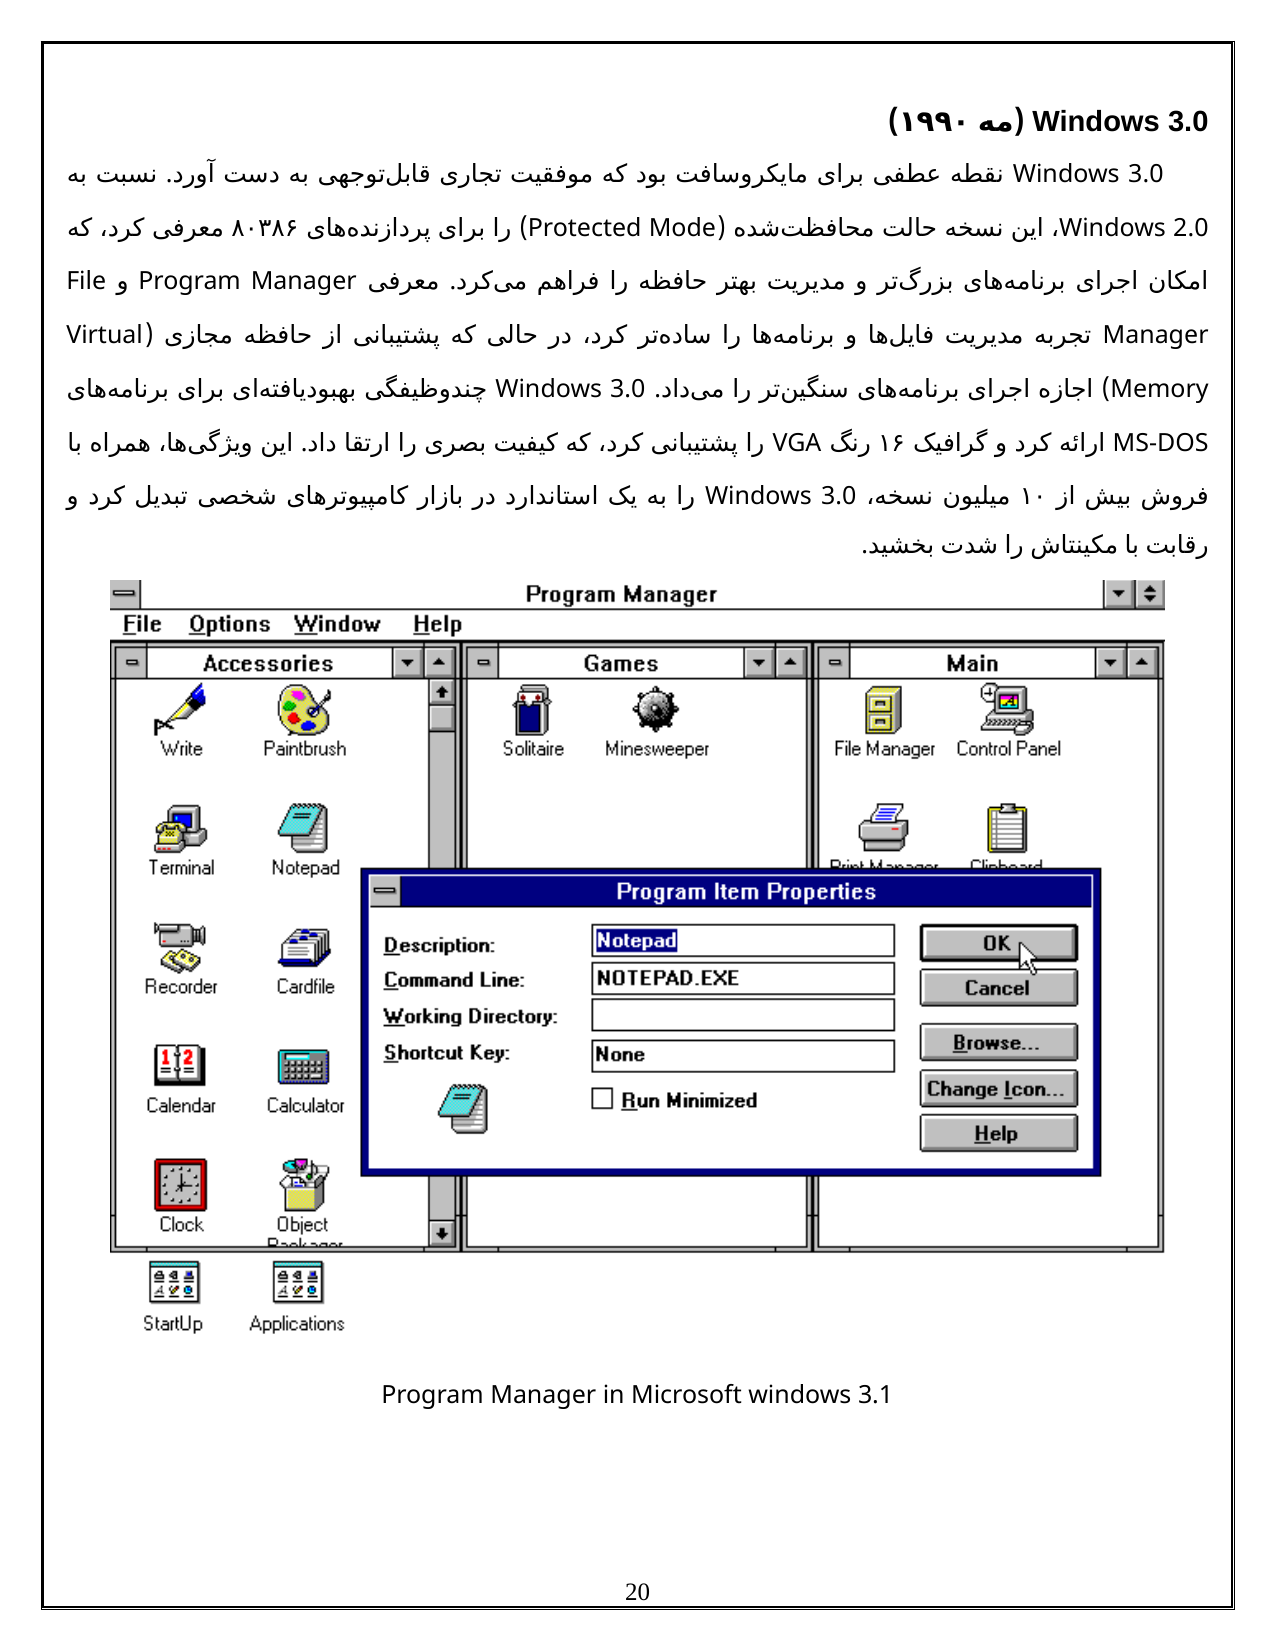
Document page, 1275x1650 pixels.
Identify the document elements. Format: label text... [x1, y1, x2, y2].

subtitle Windows 3.0 (مه ۱۹۹۰) [66, 104, 1209, 143]
text Program Manager in Microsoft windows 3.1 [66, 580, 1209, 1410]
picture [110, 580, 1165, 1372]
text Windows 3.0 نقطه عطفی برای مایکروسافت بود که موفقیت تجاری قابل‌توجهی به دست آورد. نسبت به Windows 2.0، این نسخه حالت محافظت‌شده (Protected Mode) را برای پردازنده‌های ۸۰۳۸۶ معرفی کرد، که امکان اجرای برنامه‌های بزرگ‌تر و مدیریت بهتر حافظه را فراهم می‌کرد. معرفی Program Manager و File Manager تجربه مدیریت فایل‌ها و برنامه‌ها را ساده‌تر کرد، در حالی که پشتیبانی از حافظه مجازی (Virtual Memory) اجازه اجرای برنامه‌های سنگین‌تر را می‌داد. Windows 3.0 چندوظیفگی بهبودیافته‌ای برای برنامه‌های MS-DOS ارائه کرد و گرافیک ۱۶ رنگ VGA را پشتیبانی کرد، که کیفیت بصری را ارتقا داد. این ویژگی‌ها، همراه با فروش بیش از ۱۰ میلیون نسخه، Windows 3.0 را به یک استاندارد در بازار کامپیوترهای شخصی تبدیل کرد و رقابت با مکینتاش را شدت بخشید. [66, 156, 1209, 564]
